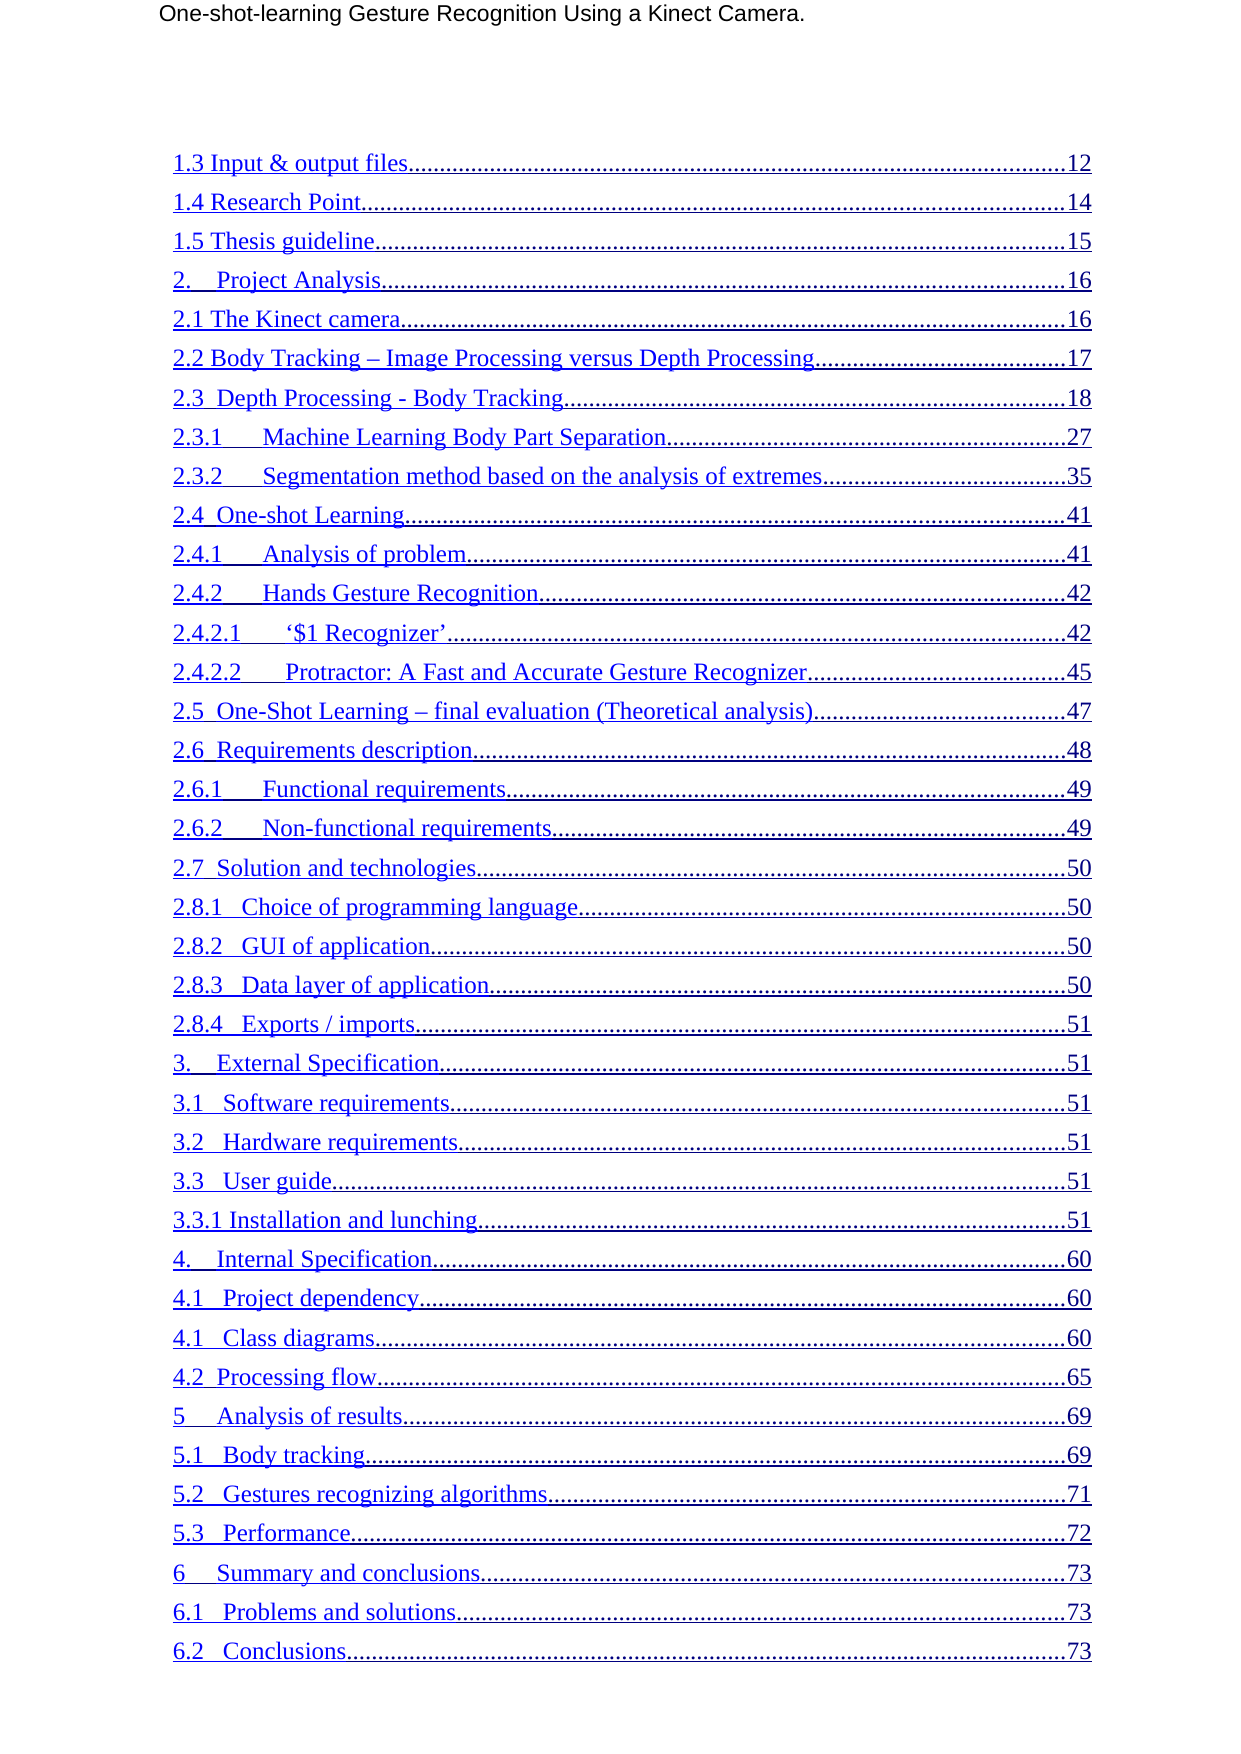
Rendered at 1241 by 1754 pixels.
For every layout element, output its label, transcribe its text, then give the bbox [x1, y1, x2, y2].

text 2.8.1 Choice of programming language 50 [173, 892, 1093, 921]
text 2.8.3 Data layer of application 50 [173, 970, 1093, 999]
text 2.6 Requirements description 48 [173, 735, 1093, 764]
text 2.3.1 Machine Learning Body Part Separation 27 [173, 422, 1093, 451]
text 4.1 Project dependency 60 [173, 1283, 1093, 1312]
text 3.3 User guide 51 [173, 1166, 1093, 1195]
text 2.1 The Kinect camera 16 [173, 304, 1093, 333]
text 6 Summary and conclusions 73 [173, 1558, 1093, 1586]
text 2.4.2 Hands Gesture Recognition 42 [173, 578, 1093, 607]
text 3.1 Software requirements 51 [173, 1088, 1093, 1116]
text 5.3 Performance 72 [173, 1518, 1093, 1547]
text 2.4.1 Analysis of problem 41 [173, 539, 1093, 568]
text 5.2 Gestures recognizing algorithms 71 [173, 1479, 1093, 1508]
text 2.8.4 Exports / imports 51 [173, 1009, 1093, 1038]
text 2.3 Depth Processing - Body Tracking 18 [173, 383, 1093, 411]
text 2.7 Solution and technologies 50 [173, 853, 1093, 881]
text 3. External Specification 51 [173, 1048, 1093, 1077]
text 3.2 Hardware requirements 51 [173, 1127, 1093, 1156]
text 2.8.2 GUI of application 50 [173, 931, 1093, 960]
text 2.6.1 Functional requirements 49 [173, 774, 1093, 803]
text 4.1 Class diagrams 60 [173, 1323, 1093, 1351]
text 4. Internal Specification 60 [173, 1244, 1093, 1273]
text 2.5 One-Shot Learning – final evaluation (Theoretical analysis) 47 [173, 696, 1093, 725]
text 6.2 Conclusions 73 [173, 1636, 1093, 1665]
text 2.6.2 Non-functional requirements 49 [173, 813, 1093, 842]
text 2.3.2 Segmentation method based on the analysis of extremes 35 [173, 461, 1093, 490]
text 2. Project Analysis 16 [173, 265, 1093, 294]
text 2.4.2.1 ‘$1 Recognizer’ 42 [173, 618, 1093, 646]
text 5 Analysis of results 69 [173, 1401, 1093, 1430]
text 2.4 One-shot Learning 41 [173, 500, 1093, 529]
text 1.4 Research Point 14 [173, 187, 1093, 216]
text 1.3 Input & output files 12 [173, 148, 1093, 176]
text 6.1 Problems and solutions 73 [173, 1597, 1093, 1626]
text 1.5 Thesis guideline 15 [173, 226, 1093, 255]
text 2.2 Body Tracking – Image Processing versus Depth Processing 17 [173, 343, 1093, 372]
text 5.1 Body tracking 69 [173, 1440, 1093, 1469]
text 3.3.1 Installation and lunching 51 [173, 1205, 1093, 1234]
text 2.4.2.2 Protractor: A Fast and Accurate Gesture Recognizer 45 [173, 657, 1093, 686]
text 4.2 Processing flow 65 [173, 1362, 1093, 1391]
